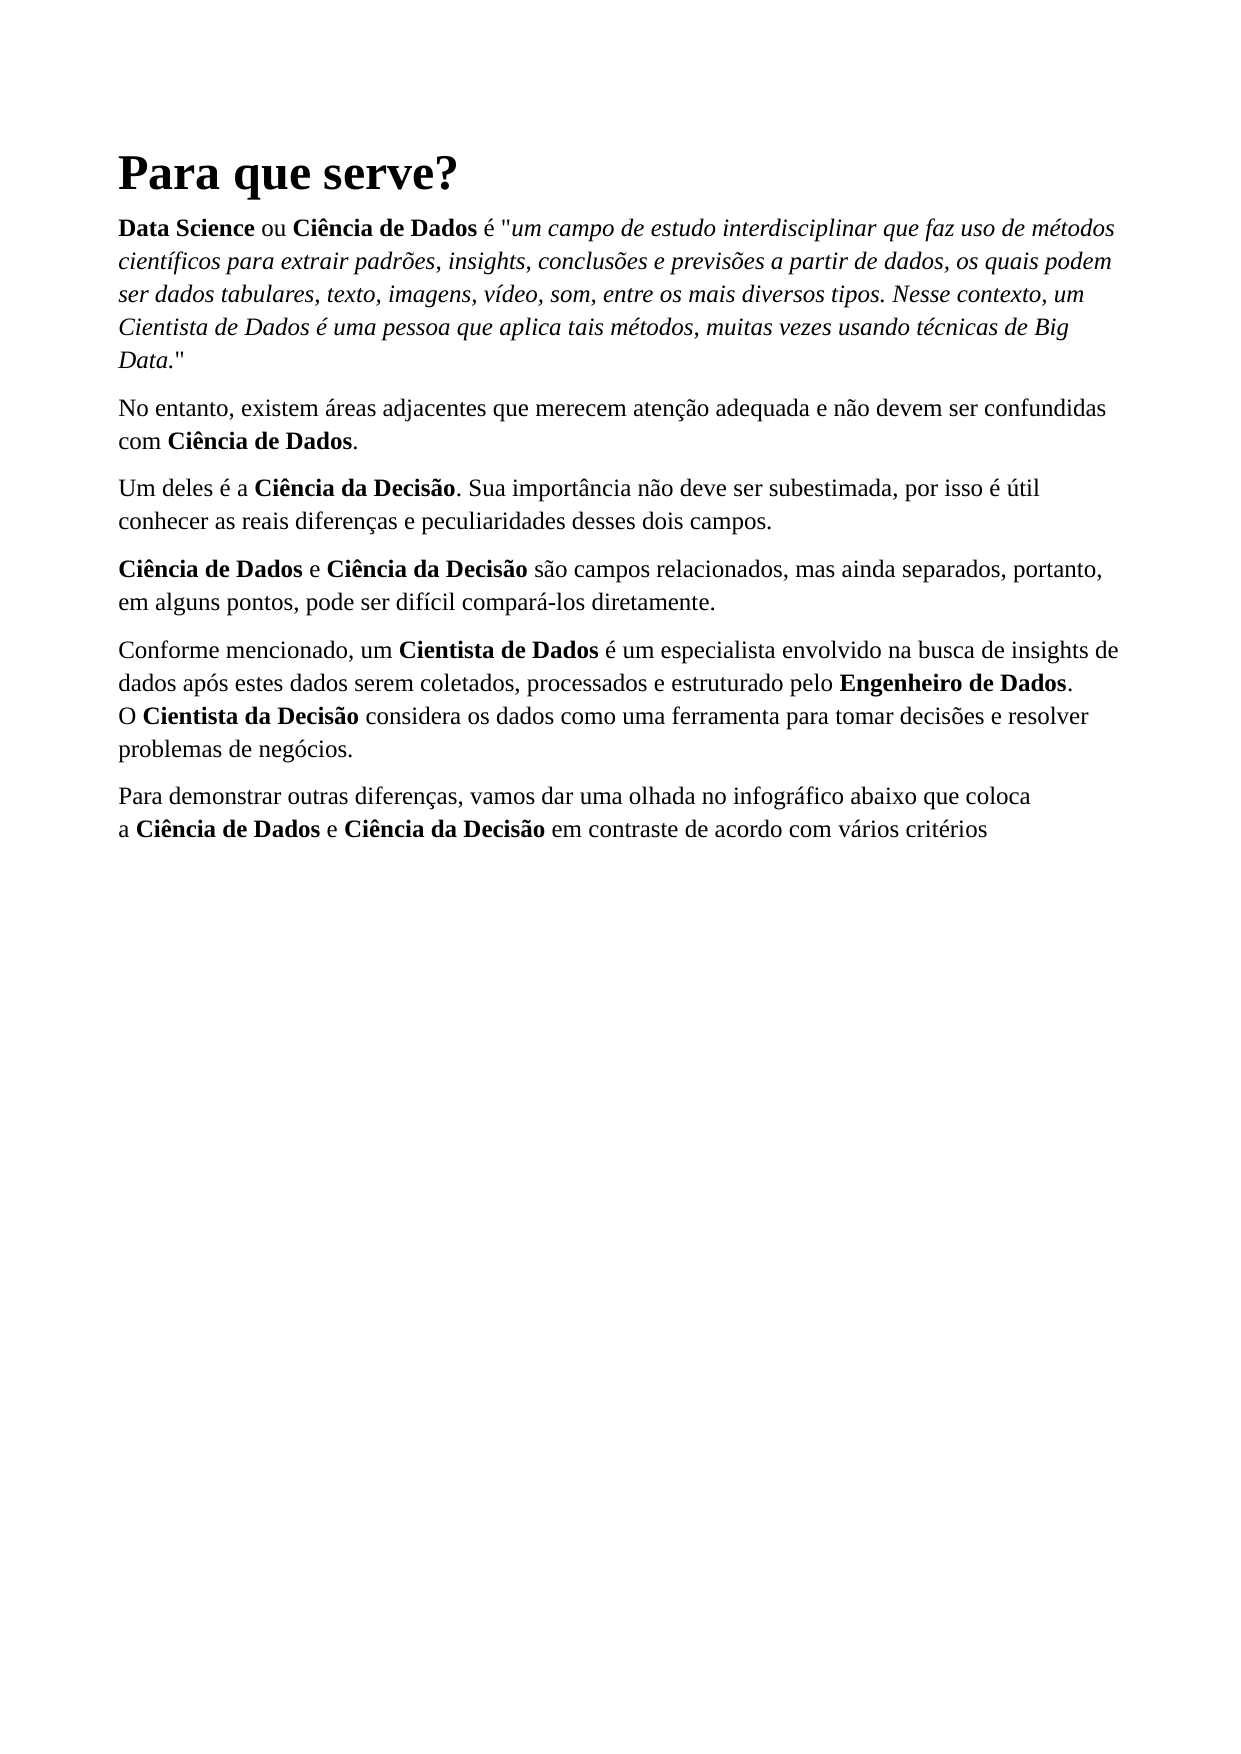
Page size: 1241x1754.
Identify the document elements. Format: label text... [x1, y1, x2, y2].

text Data Science ou Ciência de Dados é "um campo de estudo interdisciplinar que faz uso de métodos científicos para extrair padrões, insights, conclusões e previsões a partir de dados, os quais podem ser dados tabulares, texto, imagens, vídeo, som, entre os mais diversos tipos. Nesse contexto, um Cientista de Dados é uma pessoa que aplica tais métodos, muitas vezes usando técnicas de Big Data." [118, 213, 1122, 374]
text No entanto, existem áreas adjacentes que merecem atenção adequada e não devem ser confundidas com Ciência de Dados. [118, 393, 1122, 454]
text Um deles é a Ciência da Decisão. Sua importância não deve ser subestimada, por isso é útil conhecer as reais diferenças e peculiaridades desses dois campos. [118, 473, 1122, 535]
text Para demonstrar outras diferenças, vamos dar uma olhada no infográfico abaixo que coloca a Ciência de Dados e Ciência da Decisão em contraste de acordo com vários critérios [118, 781, 1122, 843]
subtitle Para que serve? [118, 143, 1122, 201]
text Ciência de Dados e Ciência da Decisão são campos relacionados, mas ainda separados, portanto, em alguns pontos, pode ser difícil compará-los diretamente. [118, 554, 1122, 616]
text Conforme mencionado, um Cientista de Dados é um especialista envolvido na busca de insights de dados após estes dados serem coletados, processados e estruturado pelo Engenheiro de Dados. O Cientista da Decisão considera os dados como uma ferramenta para tomar decisões e resolver problemas de negócios. [118, 635, 1122, 762]
